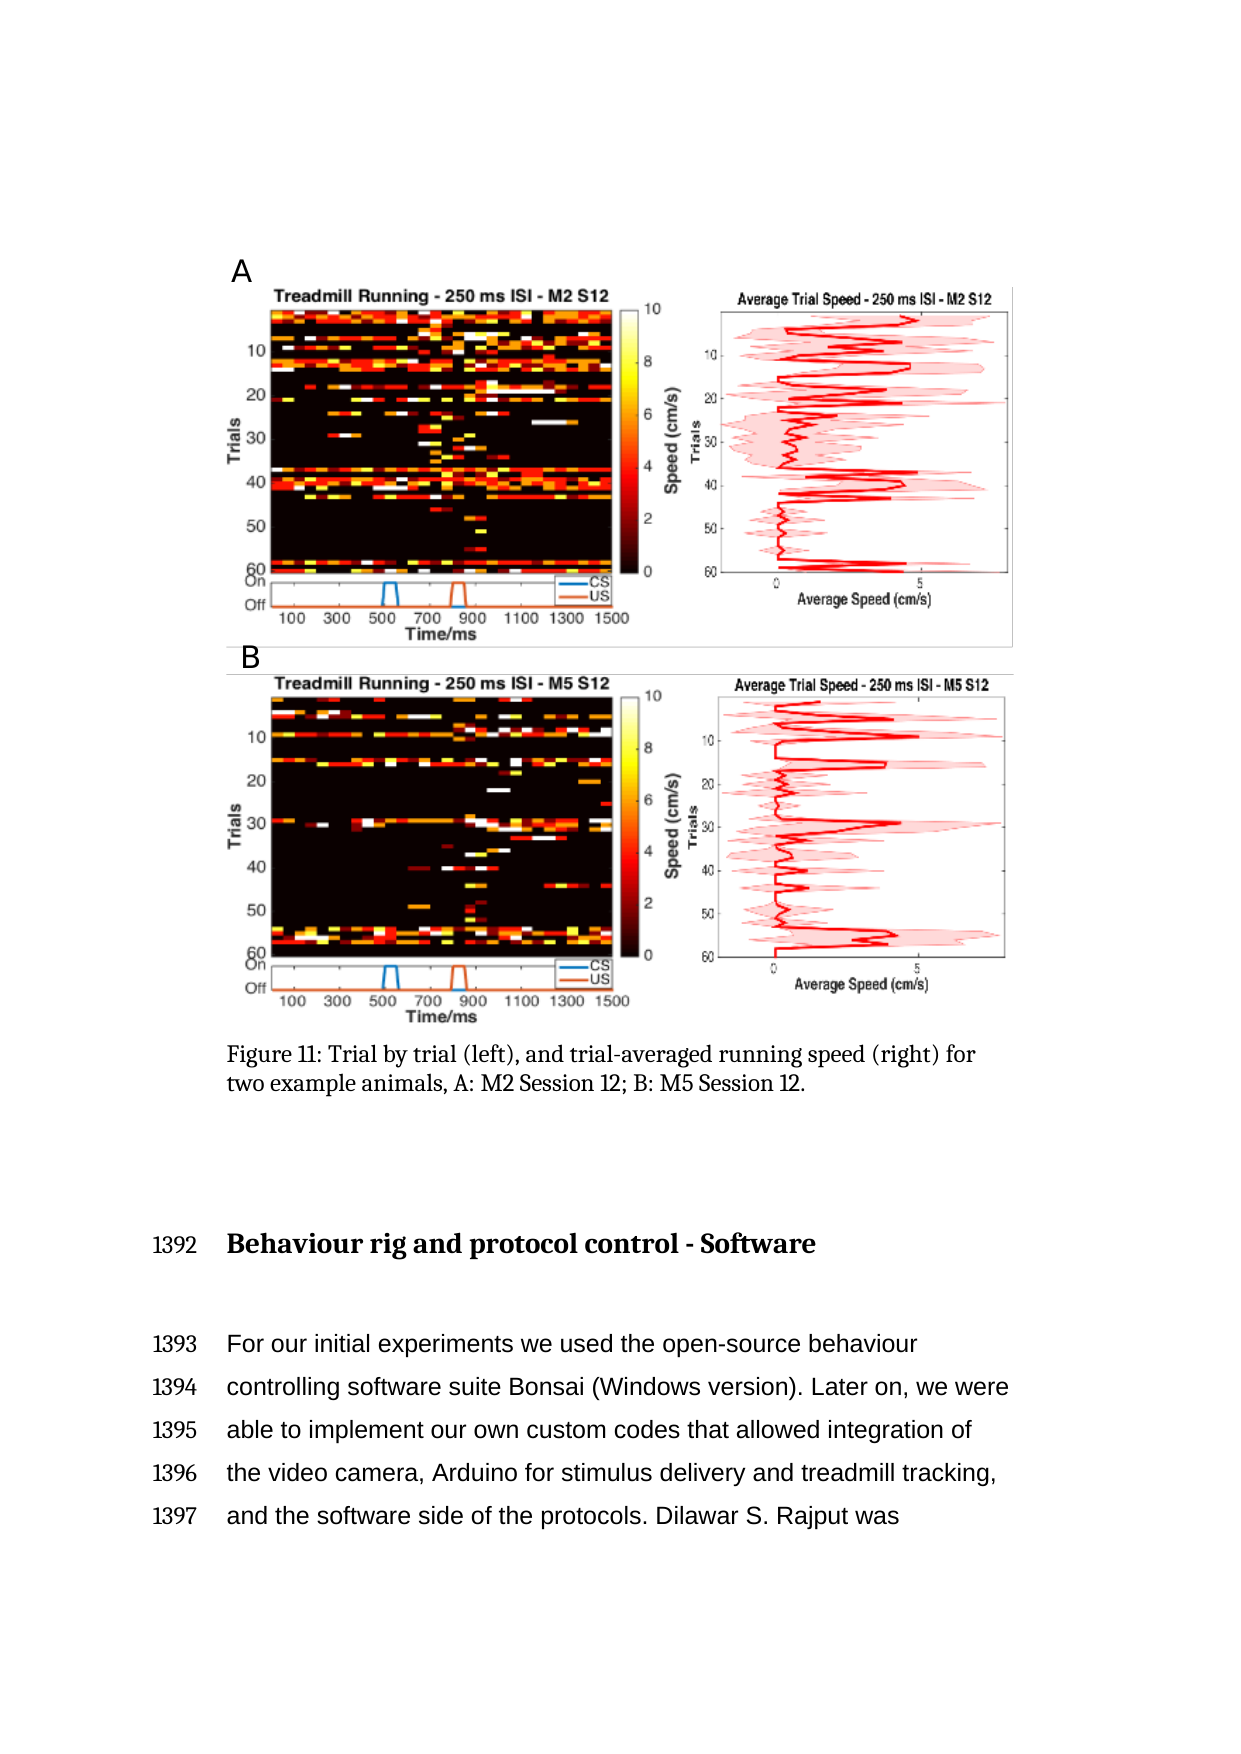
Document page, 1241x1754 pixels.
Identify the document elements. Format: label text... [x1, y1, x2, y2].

subtitle Behaviour rig and protocol control - Software [226, 1227, 1014, 1261]
text Figure 11: Trial by trial (left), and trial-averaged running speed (right) for two example animals, A: M2 Session 12; B: M5 Session 12. [226, 1028, 1014, 1097]
text For our initial experiments we used the open-source behaviour controlling software suite Bonsai (Windows version). Later on, we were able to implement our own custom codes that allowed integration of the video camera, Arduino for stimulus delivery and treadmill tracking, and the software side of the protocols. Dilawar S. Rajput was [226, 1329, 1014, 1530]
